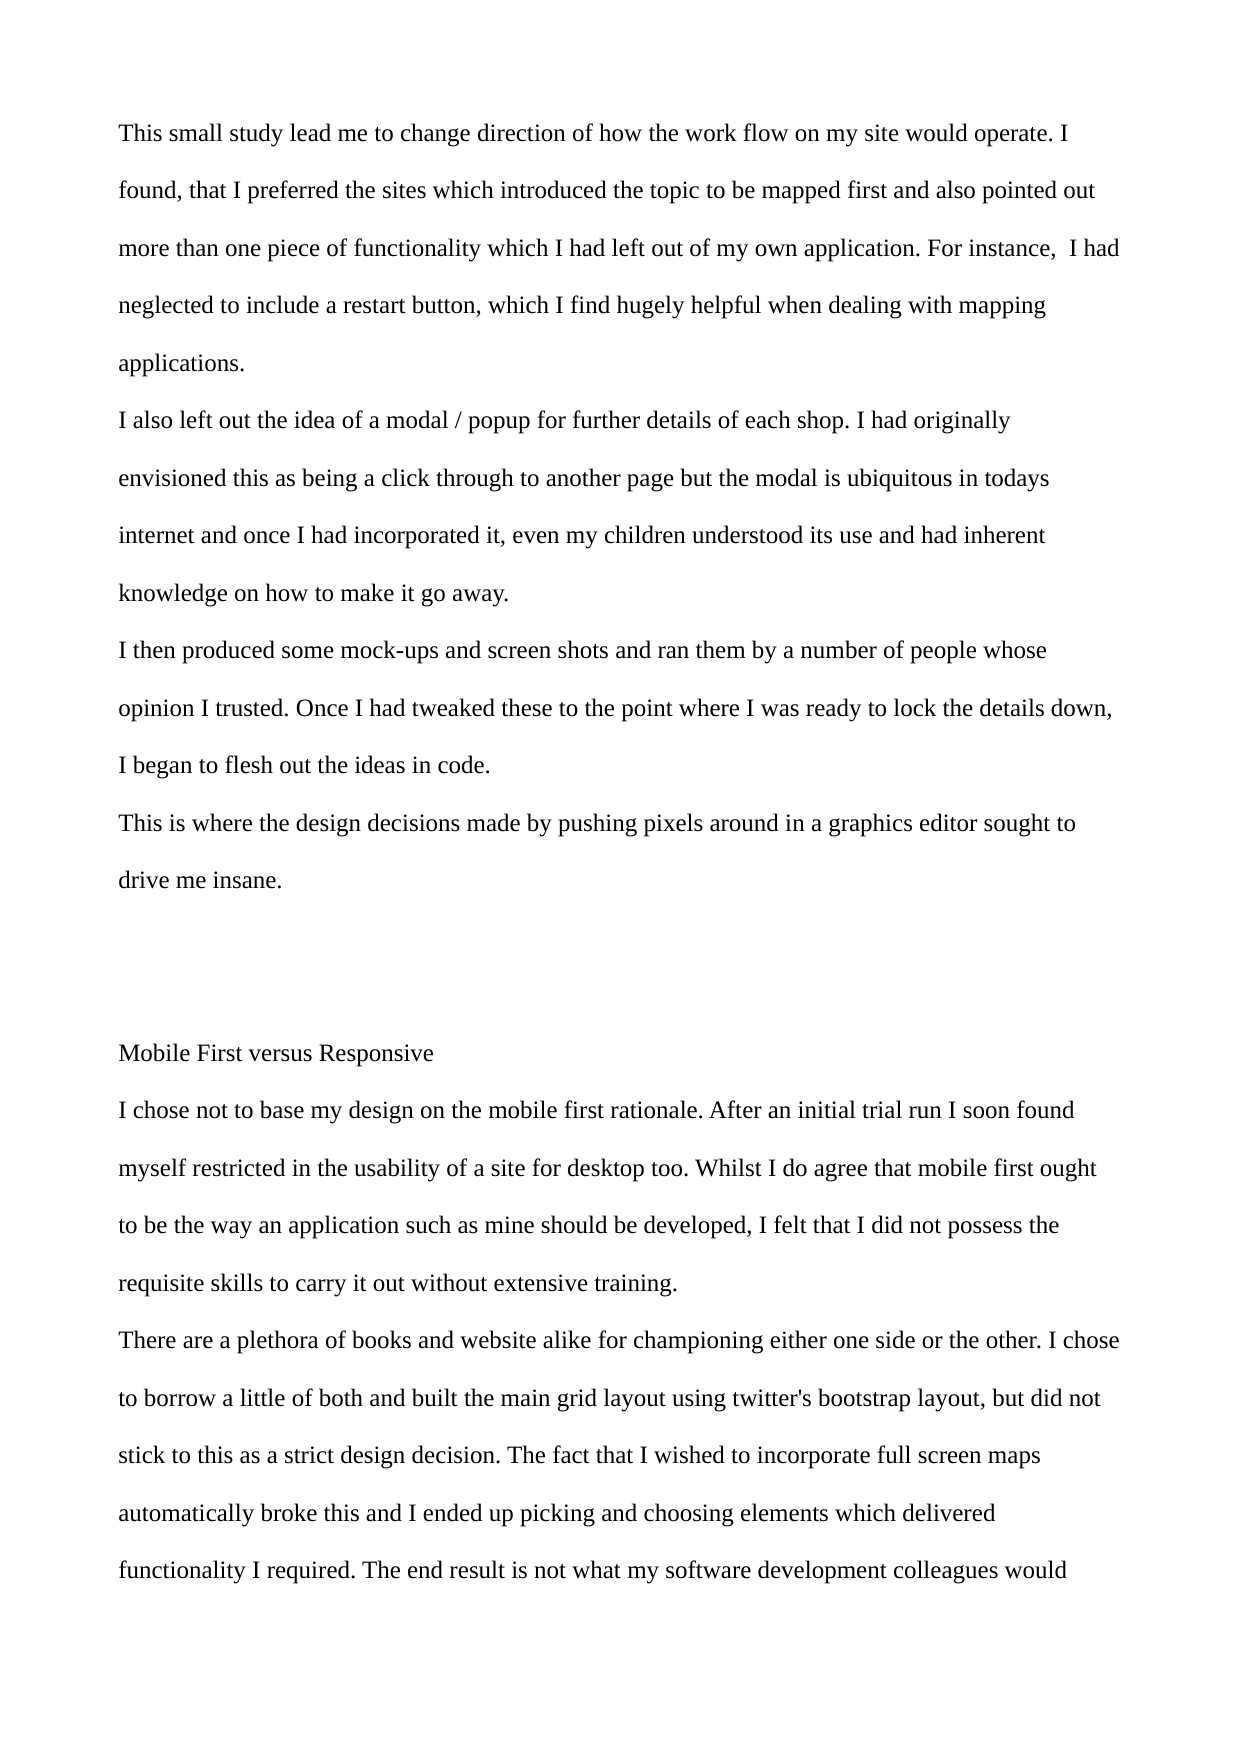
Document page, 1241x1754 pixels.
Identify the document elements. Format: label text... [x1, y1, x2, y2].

text There are a plethora of books and website alike for championing either one side or the other. I chose to borrow a little of both and built the main grid layout using twitter's bootstrap layout, but did not stick to this as a strict design decision. The fact that I wished to incorporate full screen maps automatically broke this and I ended up picking and choosing elements which delivered functionality I required. The end result is not what my software development colleagues would [118, 1326, 1122, 1584]
text Mobile First versus Responsive [118, 1038, 1122, 1067]
text I then produced some mock-ups and screen shots and ran them by a number of people whose opinion I trusted. Once I had tweaked these to the point where I was ready to lock the details down, I began to flesh out the ideas in code. [118, 636, 1122, 779]
text This small study lead me to change direction of how the work flow on my site would operate. I found, that I preferred the sites which introduced the topic to be mapped first and also pointed out more than one piece of functionality which I had left out of my own application. For instance, I had neglected to include a restart button, which I find hugely helpful when dealing with mapping applications. [118, 118, 1122, 377]
text I chose not to base my design on the mobile first rationale. After an initial trial run I soon found myself restricted in the usability of a site for desktop too. Whilst I do agree that mobile first ought to be the way an application such as mine should be developed, I felt that I did not possess the requisite skills to carry it out without extensive training. [118, 1096, 1122, 1297]
text This is where the design decisions made by pushing pixels around in a graphics editor sought to drive me insane. [118, 808, 1122, 894]
text I also left out the idea of a modal / popup for further details of each shop. I had originally envisioned this as being a click through to another page but the modal is ubiquitous in todays internet and once I had incorporated it, even my children understood its use and had inherent knowledge on how to make it go away. [118, 406, 1122, 607]
